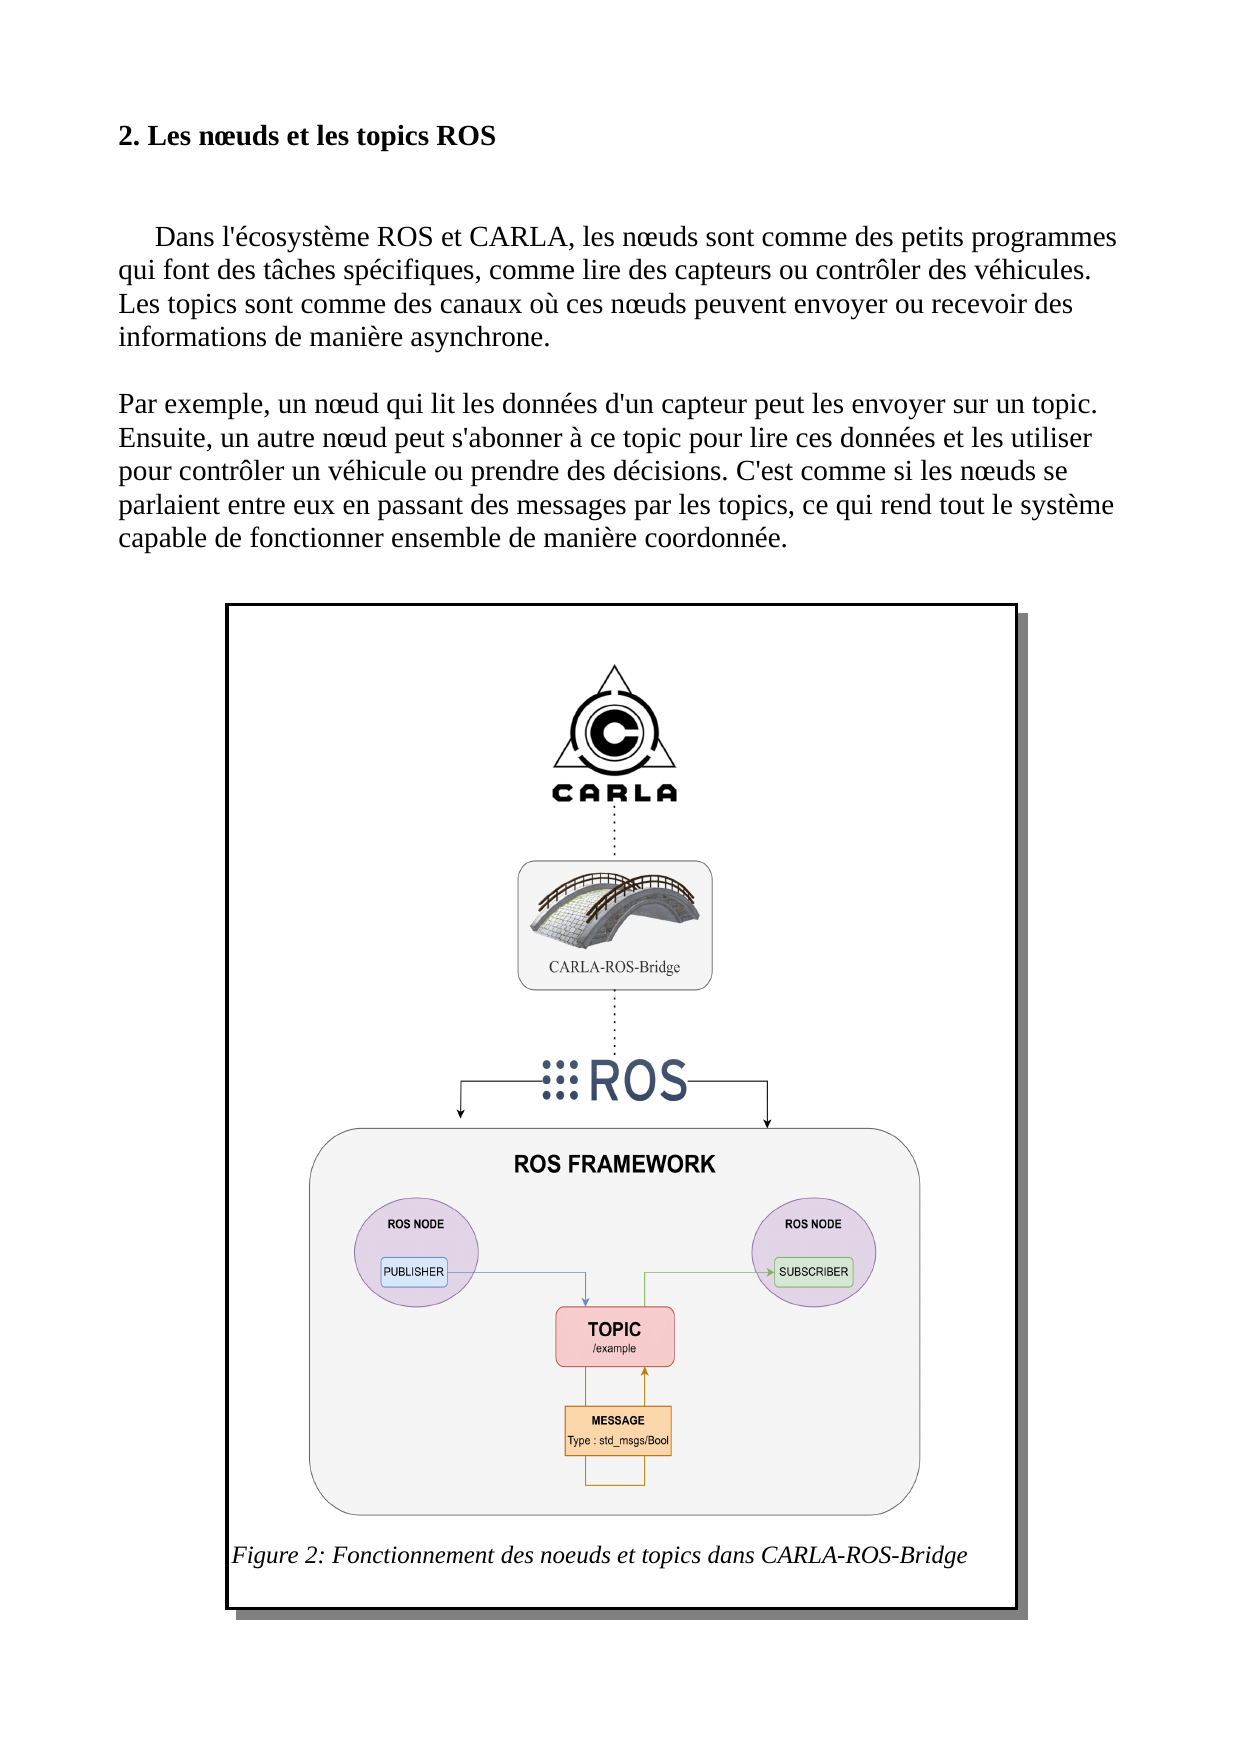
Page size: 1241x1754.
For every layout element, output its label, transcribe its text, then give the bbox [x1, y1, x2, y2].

text 2. Les nœuds et les topics ROS [118, 118, 1122, 152]
picture [231, 621, 1013, 1540]
text Par exemple, un nœud qui lit les données d'un capteur peut les envoyer sur un topic. Ensuite, un autre nœud peut s'abonner à ce topic pour lire ces données et les utiliser pour contrôler un véhicule ou prendre des décisions. C'est comme si les nœuds se parlaient entre eux en passant des messages par les topics, ce qui rend tout le système capable de fonctionner ensemble de manière coordonnée. [118, 386, 1122, 554]
text Dans l'écosystème ROS et CARLA, les nœuds sont comme des petits programmes qui font des tâches spécifiques, comme lire des capteurs ou contrôler des véhicules. Les topics sont comme des canaux où ces nœuds peuvent envoyer ou recevoir des informations de manière asynchrone. [118, 219, 1122, 353]
text Figure 2: Fonctionnement des noeuds et topics dans CARLA-ROS-Bridge [231, 1540, 1012, 1569]
